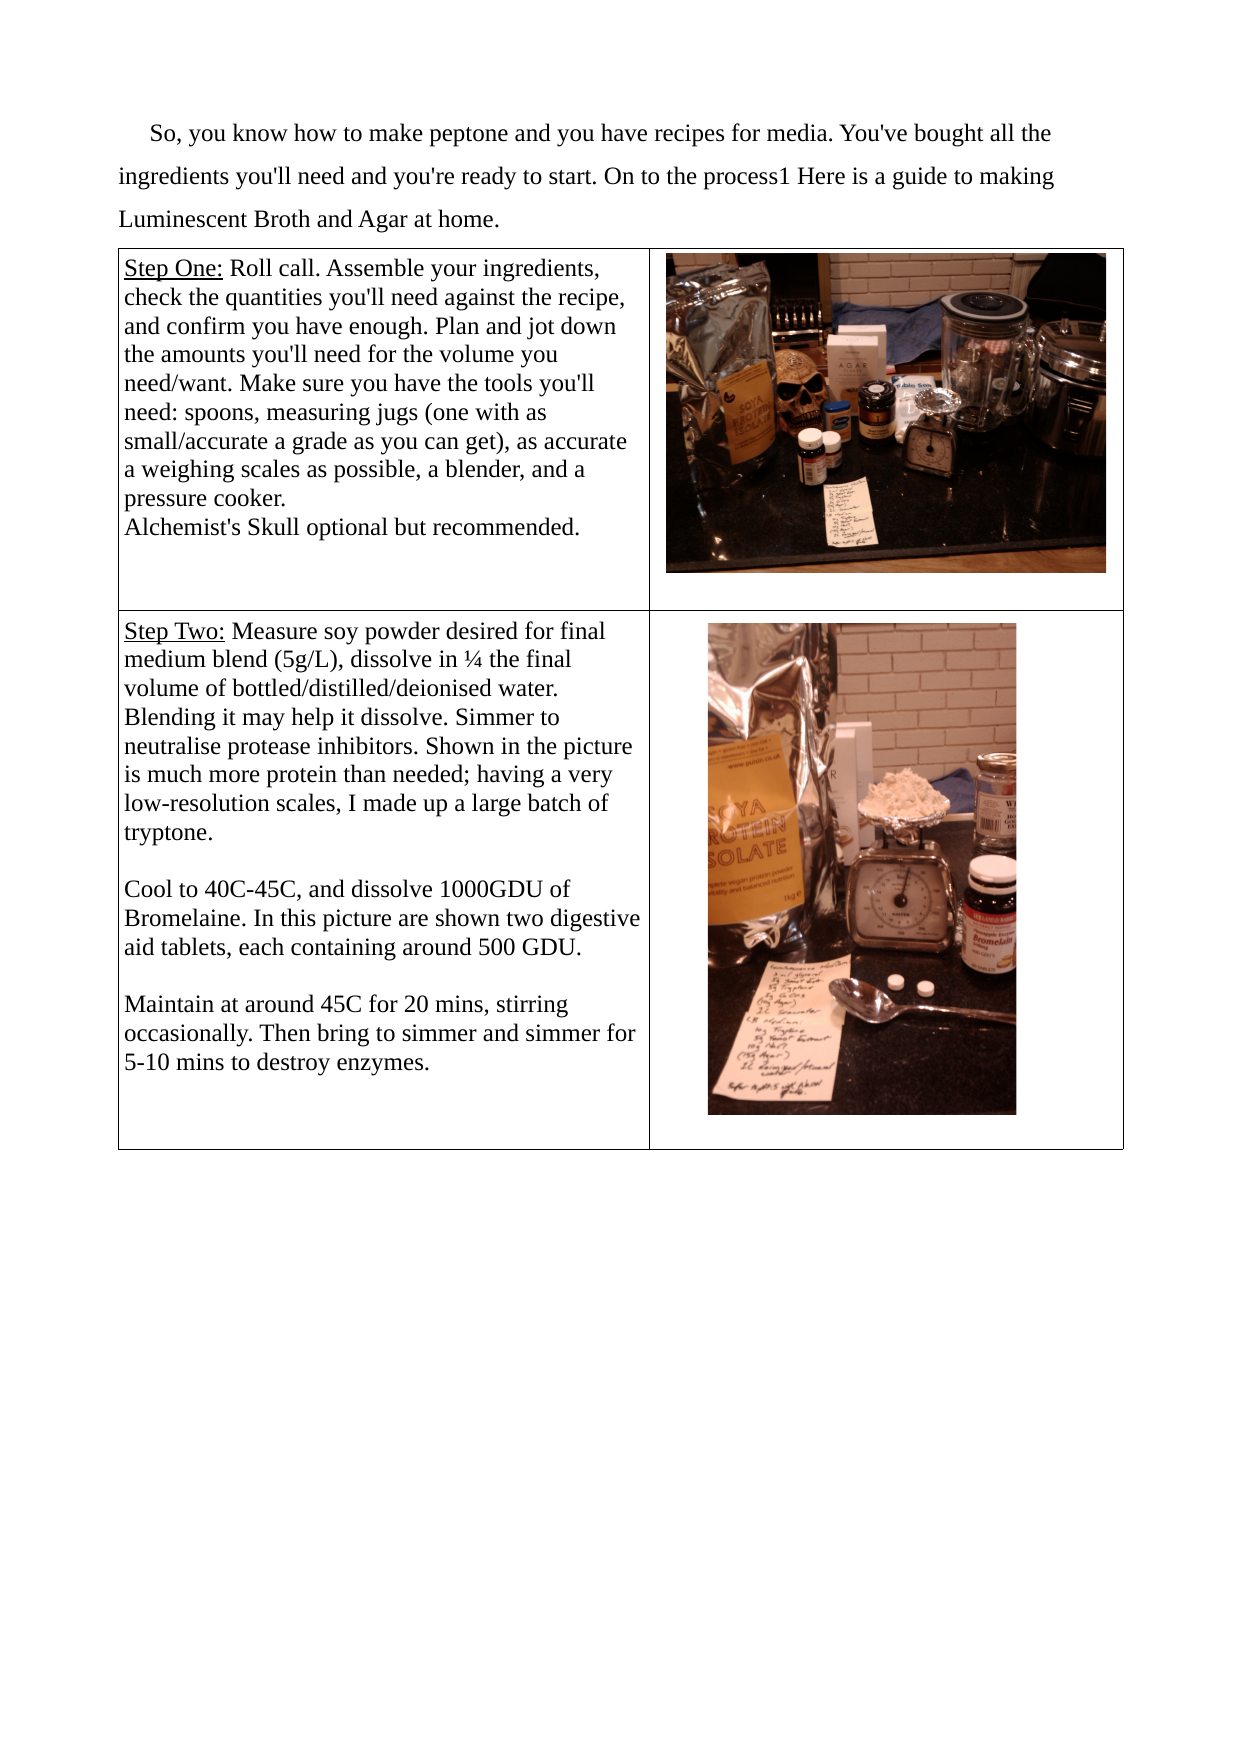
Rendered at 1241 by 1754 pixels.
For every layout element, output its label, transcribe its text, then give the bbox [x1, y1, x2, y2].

text So, you know how to make peptone and you have recipes for media. You've bought all the ingredients you'll need and you're ready to start. On to the process1 Here is a guide to making Luminescent Broth and Agar at home. [118, 118, 1122, 233]
table_cell [650, 611, 1123, 1149]
table_header Step One: Roll call. Assemble your ingredients, check the quantities you'll need against the recipe, and confirm you have enough. Plan and jot down the amounts you'll need for the volume you need/want. Make sure you have the tools you'll need: spoons, measuring jugs (one with as small/accurate a grade as you can get), as accurate a weighing scales as possible, a blender, and a pressure cooker. Alchemist's Skull optional but recommended. [119, 249, 649, 610]
picture [707, 623, 1017, 1115]
table_cell Step Two: Measure soy powder desired for final medium blend (5g/L), dissolve in ¼ the final volume of bottled/distilled/deionised water. Blending it may help it dissolve. Simmer to neutralise protease inhibitors. Shown in the picture is much more protein than needed; having a very low-resolution scales, I made up a large batch of tryptone. Cool to 40C-45C, and dissolve 1000GDU of Bromelaine. In this picture are shown two digestive aid tablets, each containing around 500 GDU. Maintain at around 45C for 20 mins, stirring occasionally. Then bring to simmer and simmer for 5-10 mins to destroy enzymes. [119, 611, 649, 1149]
table_header [650, 249, 1123, 572]
picture [666, 253, 1107, 573]
table_header [650, 573, 1123, 610]
